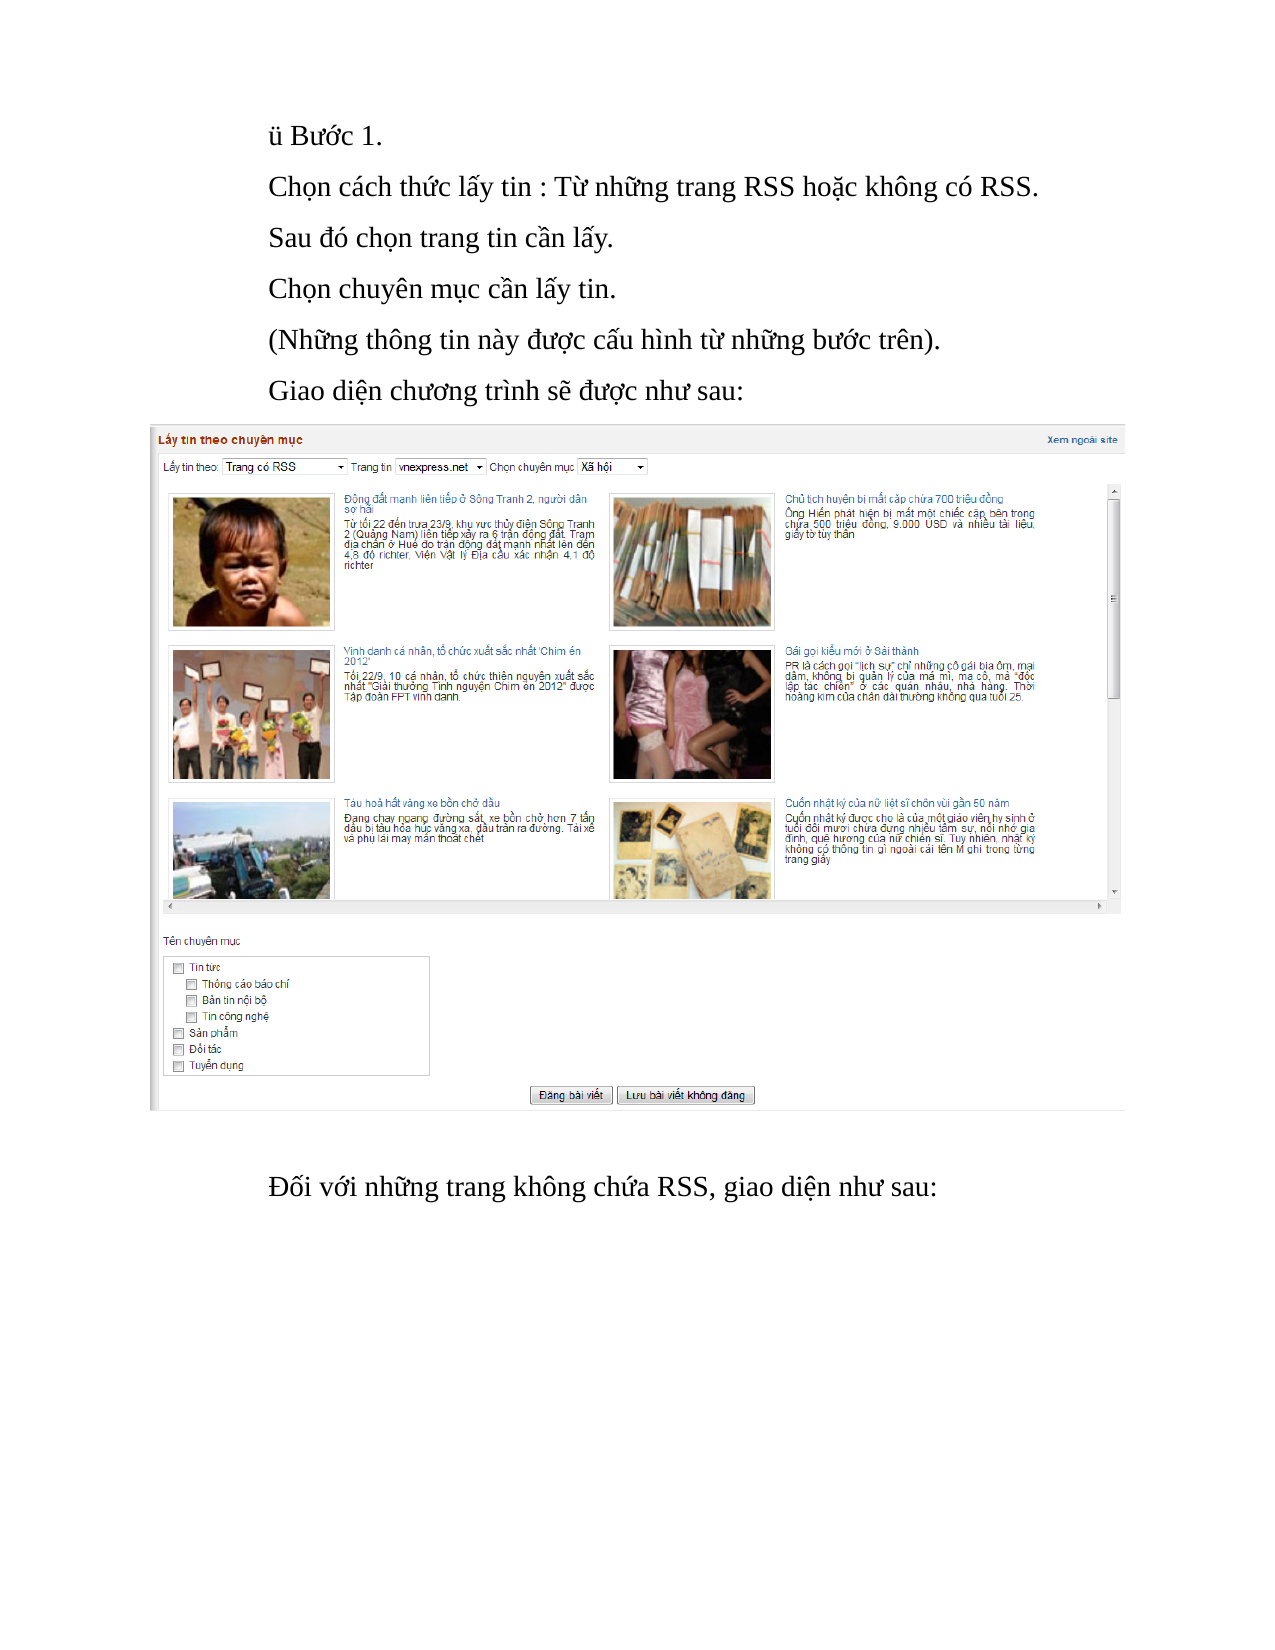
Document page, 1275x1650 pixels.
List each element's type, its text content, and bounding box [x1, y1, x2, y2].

text Đối với những trang không chứa RSS, giao diện như sau: [268, 1169, 1157, 1202]
text ü Bước 1. [268, 118, 1157, 152]
text Giao diện chương trình sẽ được như sau: [268, 373, 1157, 407]
text Chọn cách thức lấy tin : Từ những trang RSS hoặc không có RSS. [268, 169, 1157, 203]
text Sau đó chọn trang tin cần lấy. [268, 220, 1157, 254]
text (Những thông tin này được cấu hình từ những bước trên). [268, 322, 1157, 356]
text Chọn chuyên mục cần lấy tin. [268, 271, 1157, 305]
